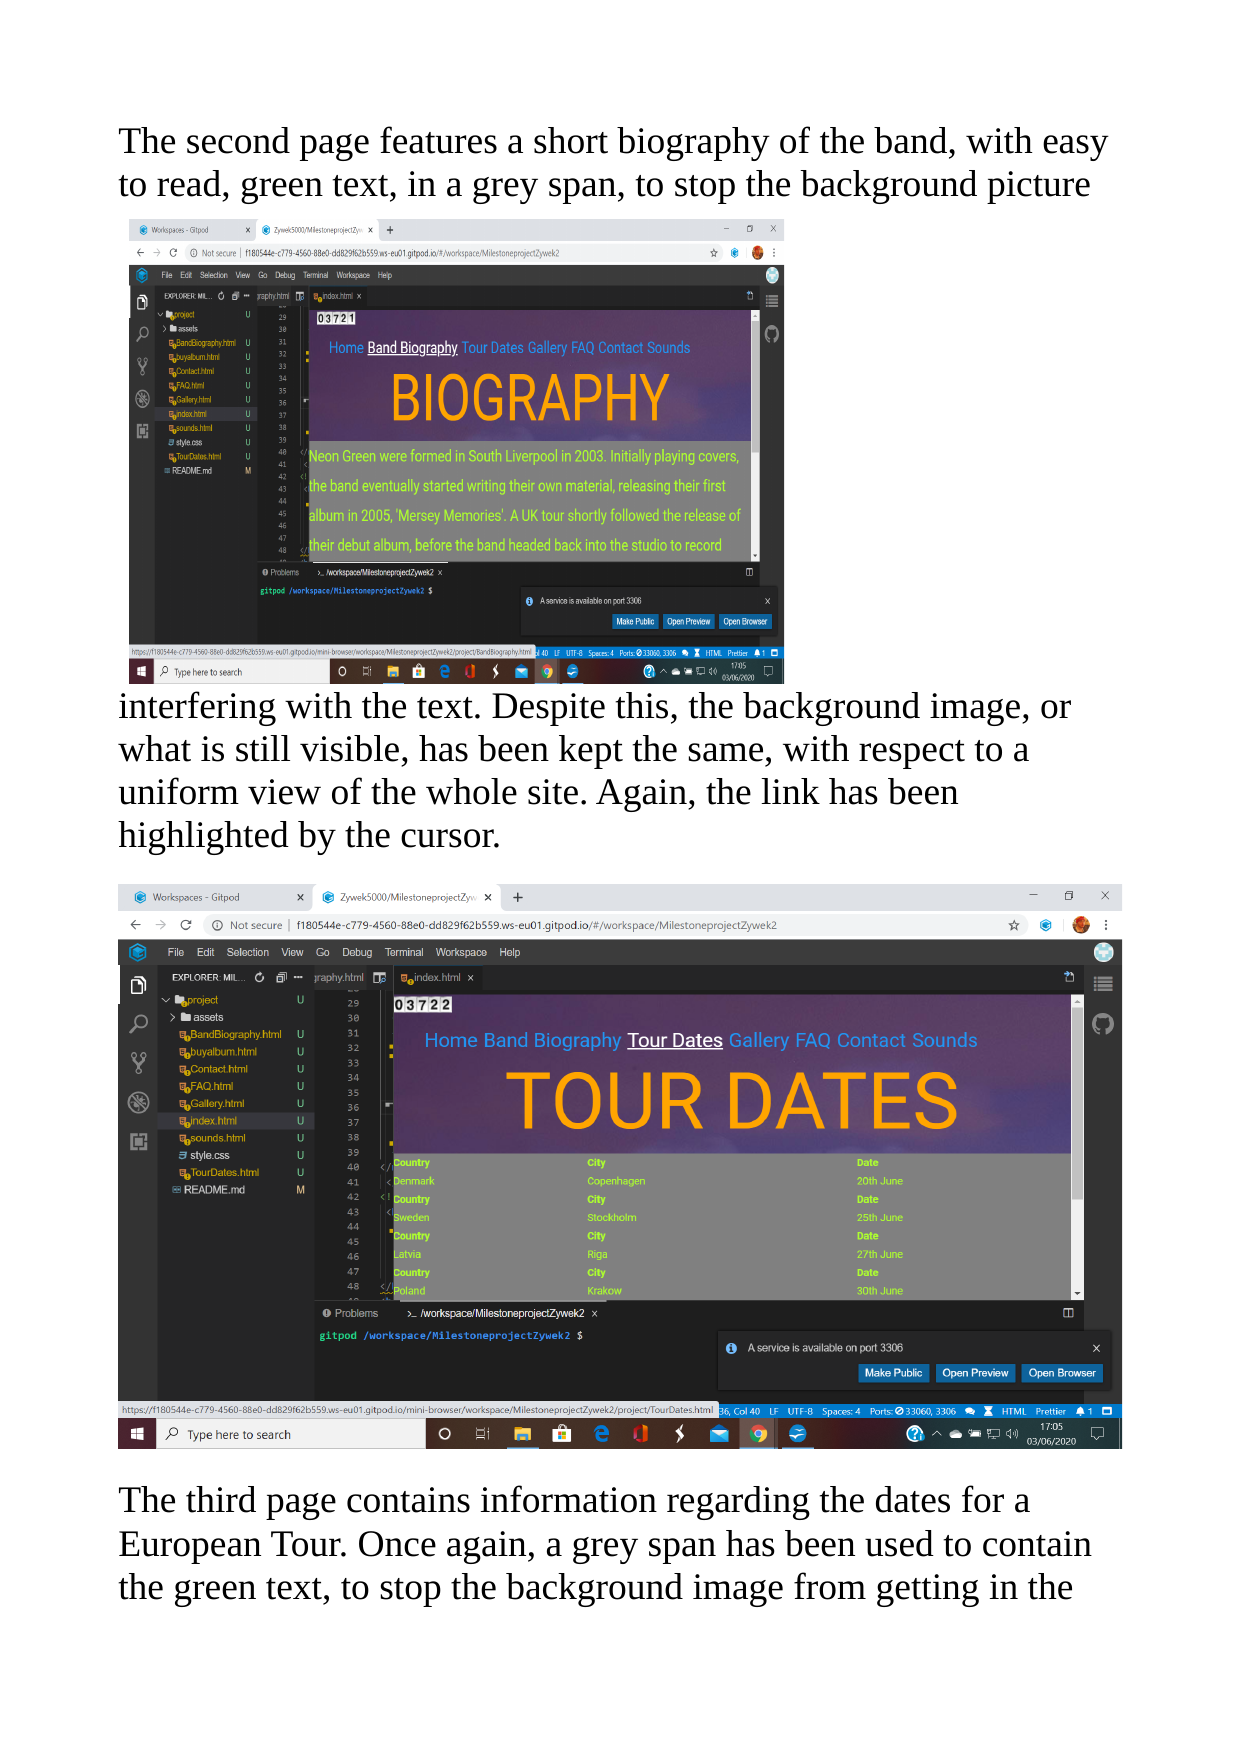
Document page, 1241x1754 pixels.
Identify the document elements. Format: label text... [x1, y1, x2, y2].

text The third page contains information regarding the dates for a European Tour. Once again, a grey span has been used to contain the green text, to stop the background image from getting in the [118, 1478, 1122, 1607]
text The second page features a short biography of the band, with easy to read, green text, in a grey span, to stop the background picture interfering with the text. Despite this, the background image, or what is still visible, has been kept the same, with respect to a uniform view of the whole site. Again, the link has been highlighted by the cursor. [118, 118, 1122, 856]
picture [129, 219, 785, 684]
picture [118, 884, 1123, 1449]
